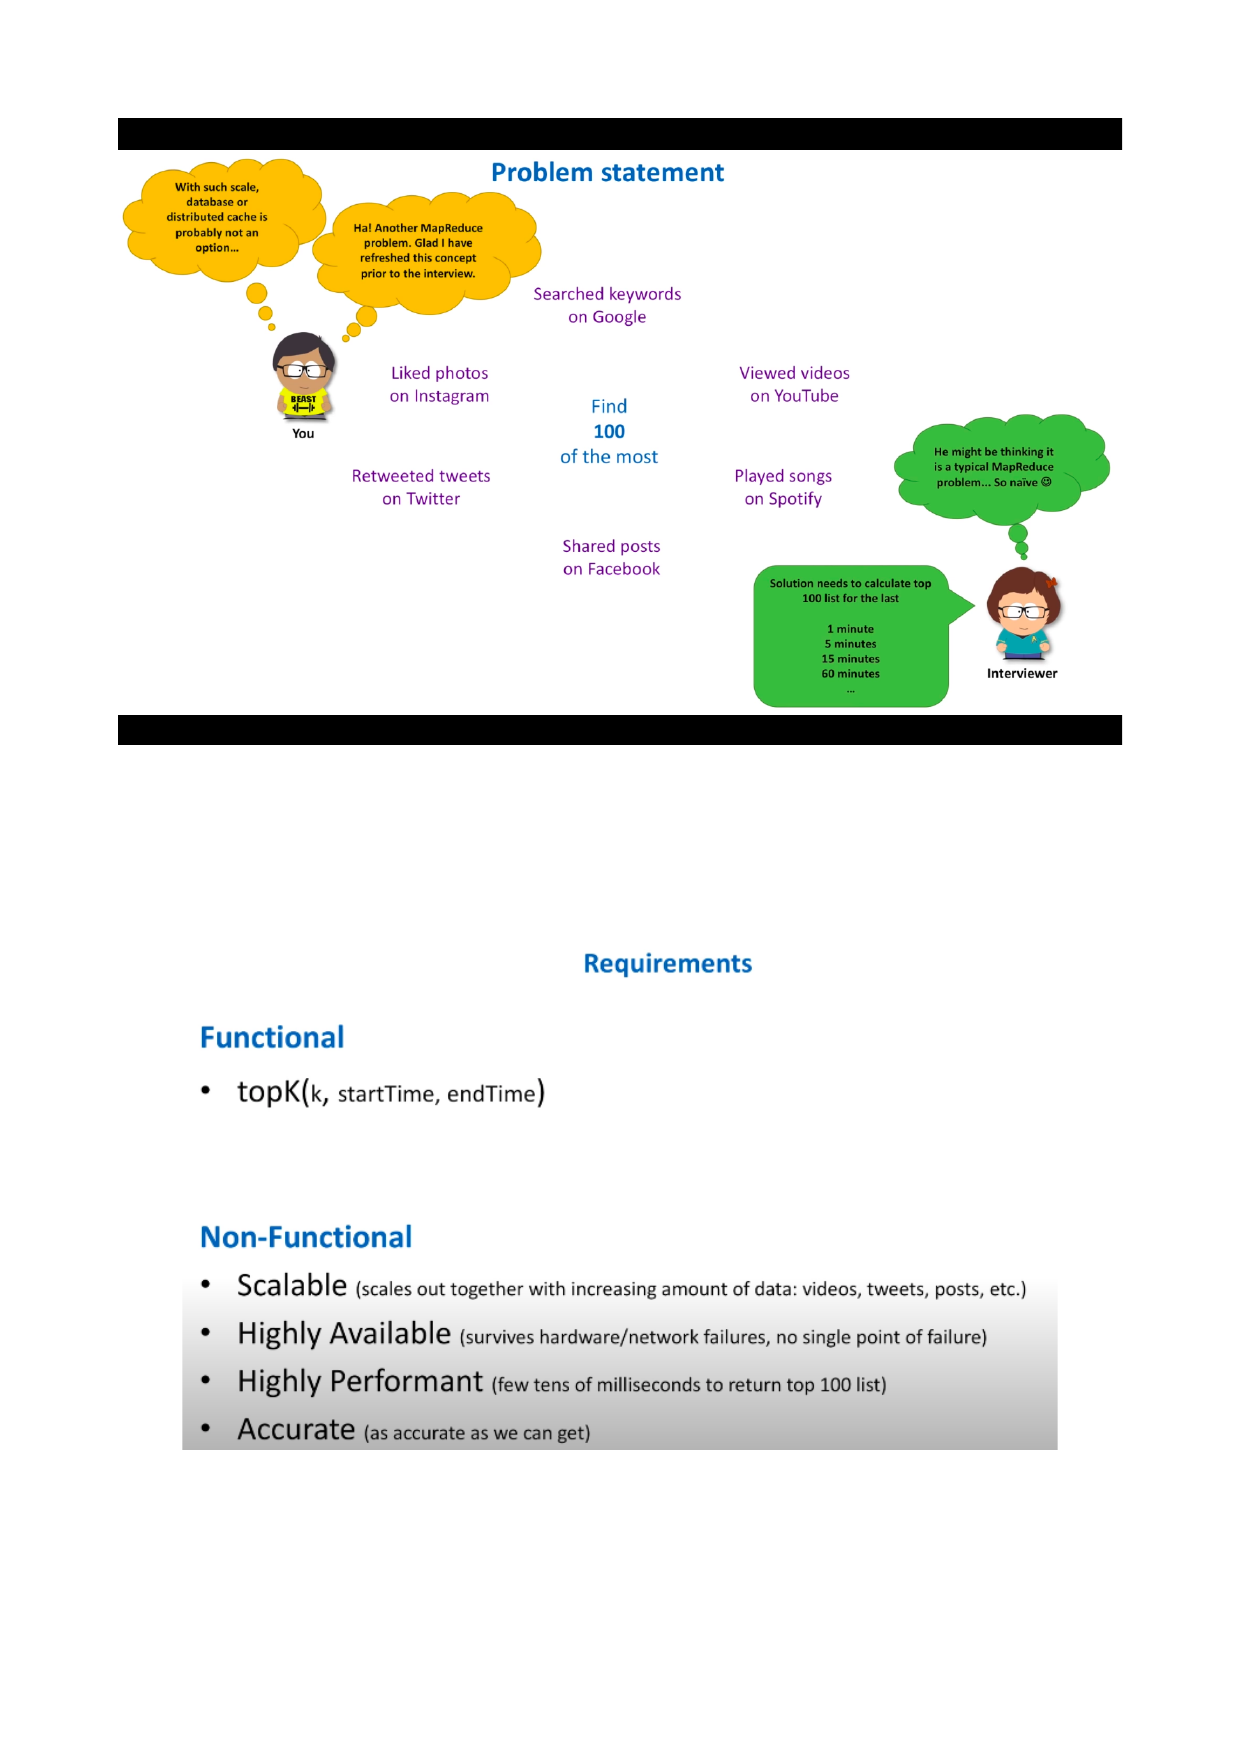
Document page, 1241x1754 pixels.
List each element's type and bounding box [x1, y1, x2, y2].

picture [118, 118, 1123, 745]
picture [182, 948, 1058, 1450]
